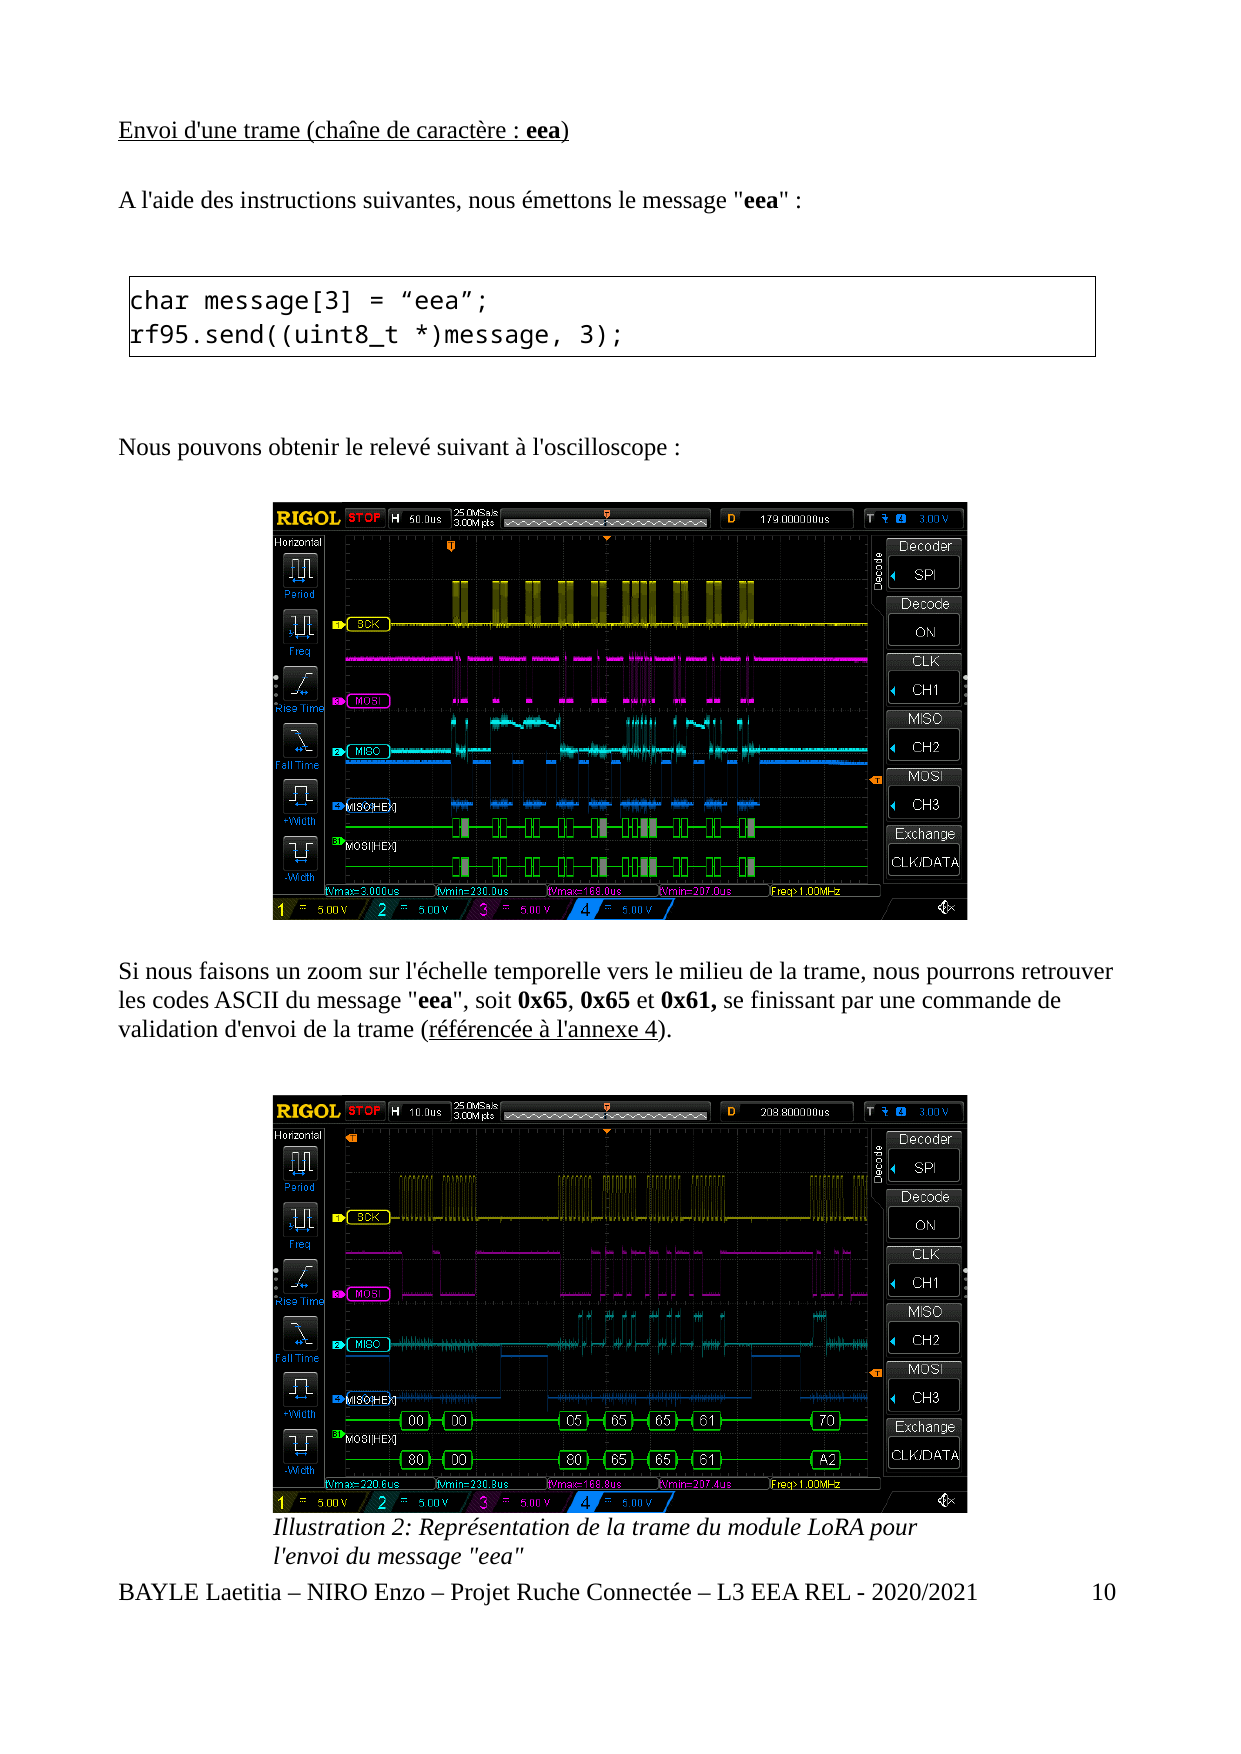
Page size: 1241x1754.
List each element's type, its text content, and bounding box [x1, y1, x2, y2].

text Si nous faisons un zoom sur l'échelle temporelle vers le milieu de la trame, nous pourrons retrouver les codes ASCII du message "eea", soit 0x65, 0x65 et 0x61, se finissant par une commande de validation d'envoi de la trame (référencée à l'annexe 4). [118, 956, 1122, 1042]
picture [272, 1095, 968, 1513]
text Envoi d'une trame (chaîne de caractère : eea) [118, 115, 1122, 144]
text Illustration 2: Représentation de la trame du module LoRA pour l'envoi du message "eea" [273, 1513, 967, 1570]
text A l'aide des instructions suivantes, nous émettons le message "eea" : [118, 185, 1122, 214]
picture [272, 502, 968, 920]
text Nous pouvons obtenir le relevé suivant à l'oscilloscope : [118, 432, 1122, 490]
